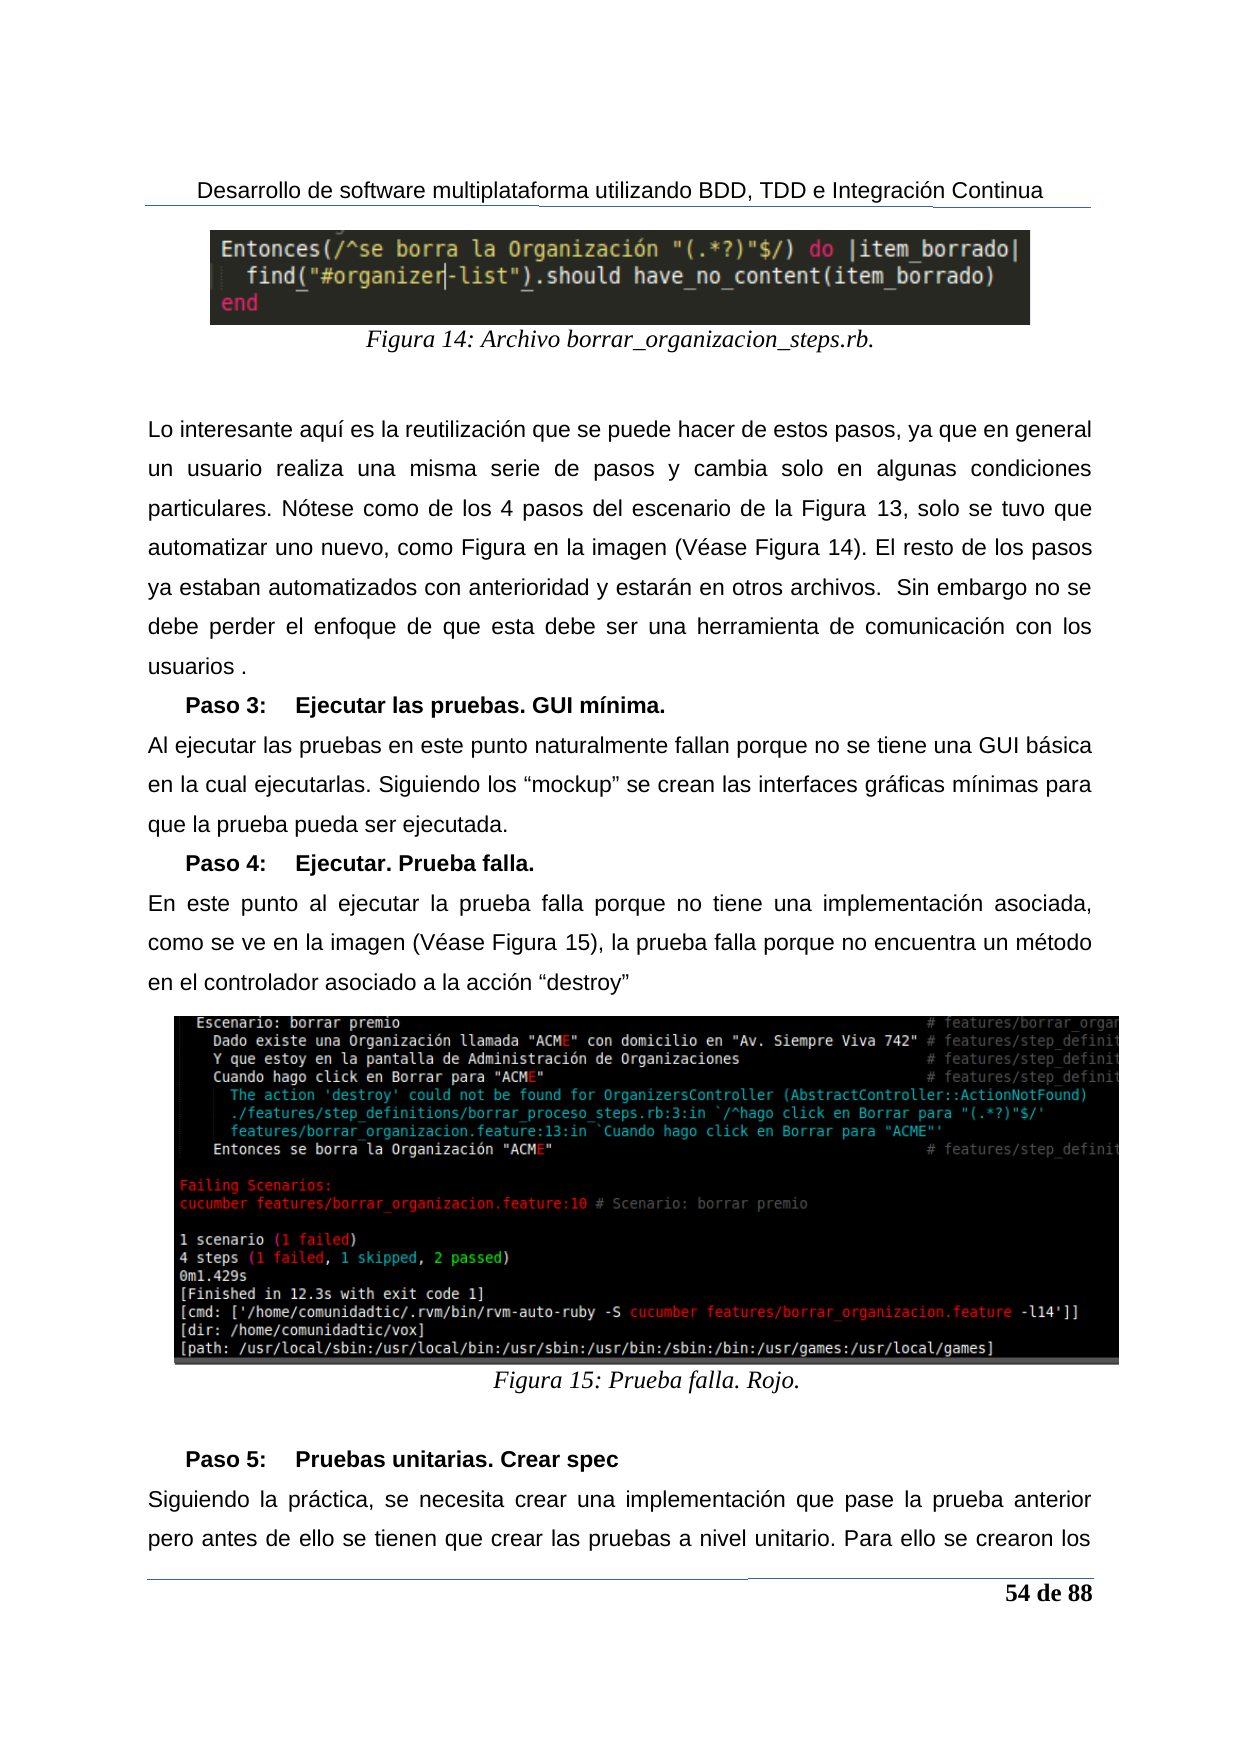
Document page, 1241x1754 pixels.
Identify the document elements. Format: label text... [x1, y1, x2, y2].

picture [210, 230, 1031, 325]
text Siguiendo la práctica, se necesita crear una implementación que pase la prueba anterior pero antes de ello se tienen que crear las pruebas a nivel unitario. Para ello se crearon los [148, 1486, 1093, 1551]
text Figura 14: Archivo borrar_organizacion_steps.rb. [210, 325, 1030, 353]
list Ejecutar las pruebas. GUI mínima. [185, 692, 1093, 718]
list Ejecutar. Prueba falla. [185, 850, 1093, 876]
picture [174, 1016, 1119, 1365]
text Lo interesante aquí es la reutilización que se puede hacer de estos pasos, ya que en general un usuario realiza una misma serie de pasos y cambia solo en algunas condiciones particulares. Nótese como de los 4 pasos del escenario de la Figura 13, solo se tuvo que automatizar uno nuevo, como Figura en la imagen (Véase Figura 14). El resto de los pasos ya estaban automatizados con anterioridad y estarán en otros archivos. Sin embargo no se debe perder el enfoque de que esta debe ser una herramienta de comunicación con los usuarios . [148, 416, 1093, 679]
text En este punto al ejecutar la prueba falla porque no tiene una implementación asociada, como se ve en la imagen (Véase Figura 15), la prueba falla porque no encuentra un método en el controlador asociado a la acción “destroy” [148, 889, 1093, 995]
text Figura 15: Prueba falla. Rojo. [174, 1365, 1119, 1393]
list Pruebas unitarias. Crear spec [185, 1446, 1093, 1472]
text Al ejecutar las pruebas en este punto naturalmente fallan porque no se tiene una GUI básica en la cual ejecutarlas. Siguiendo los “mockup” se crean las interfaces gráficas mínimas para que la prueba pueda ser ejecutada. [148, 732, 1093, 837]
